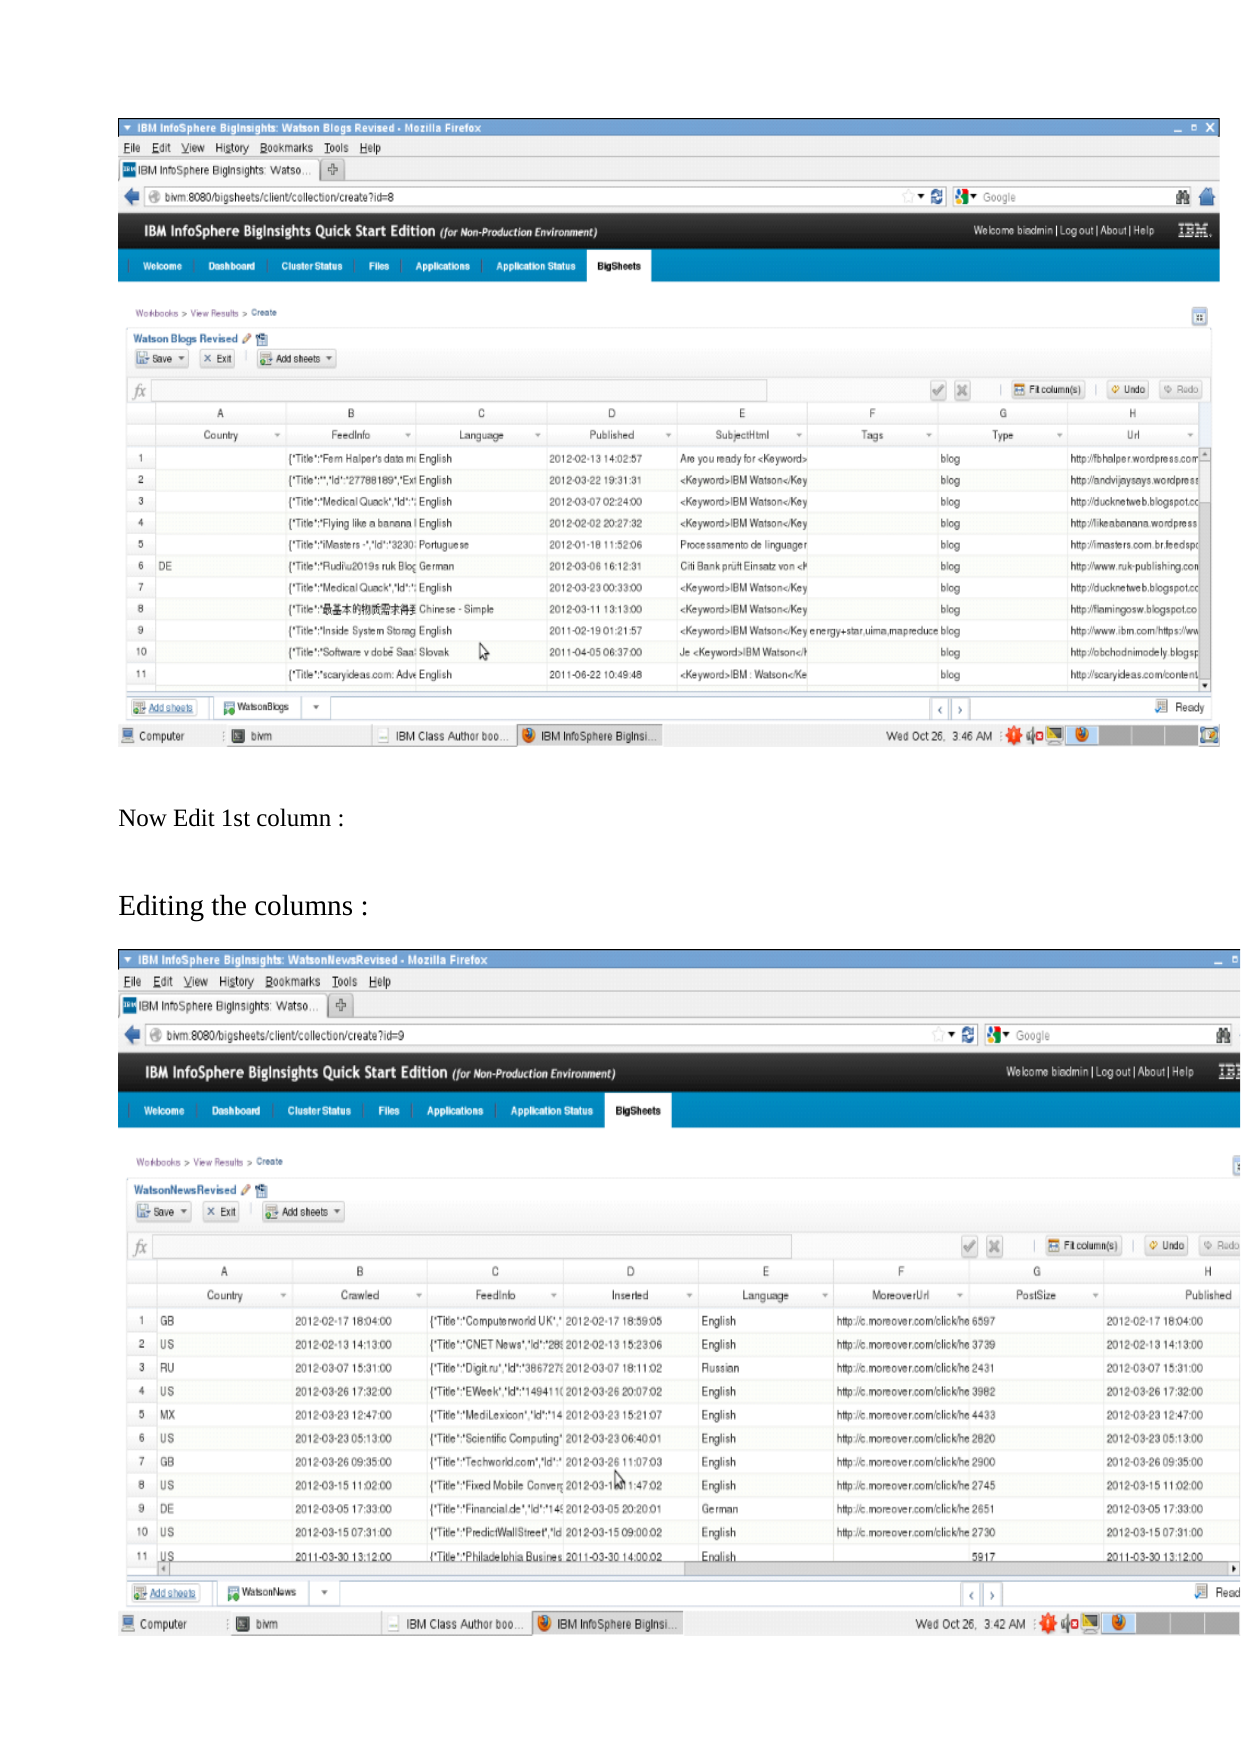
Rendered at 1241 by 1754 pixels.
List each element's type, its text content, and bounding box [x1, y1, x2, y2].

text Now Edit 1st column : [118, 803, 1122, 832]
text Editing the columns : [118, 888, 1122, 921]
